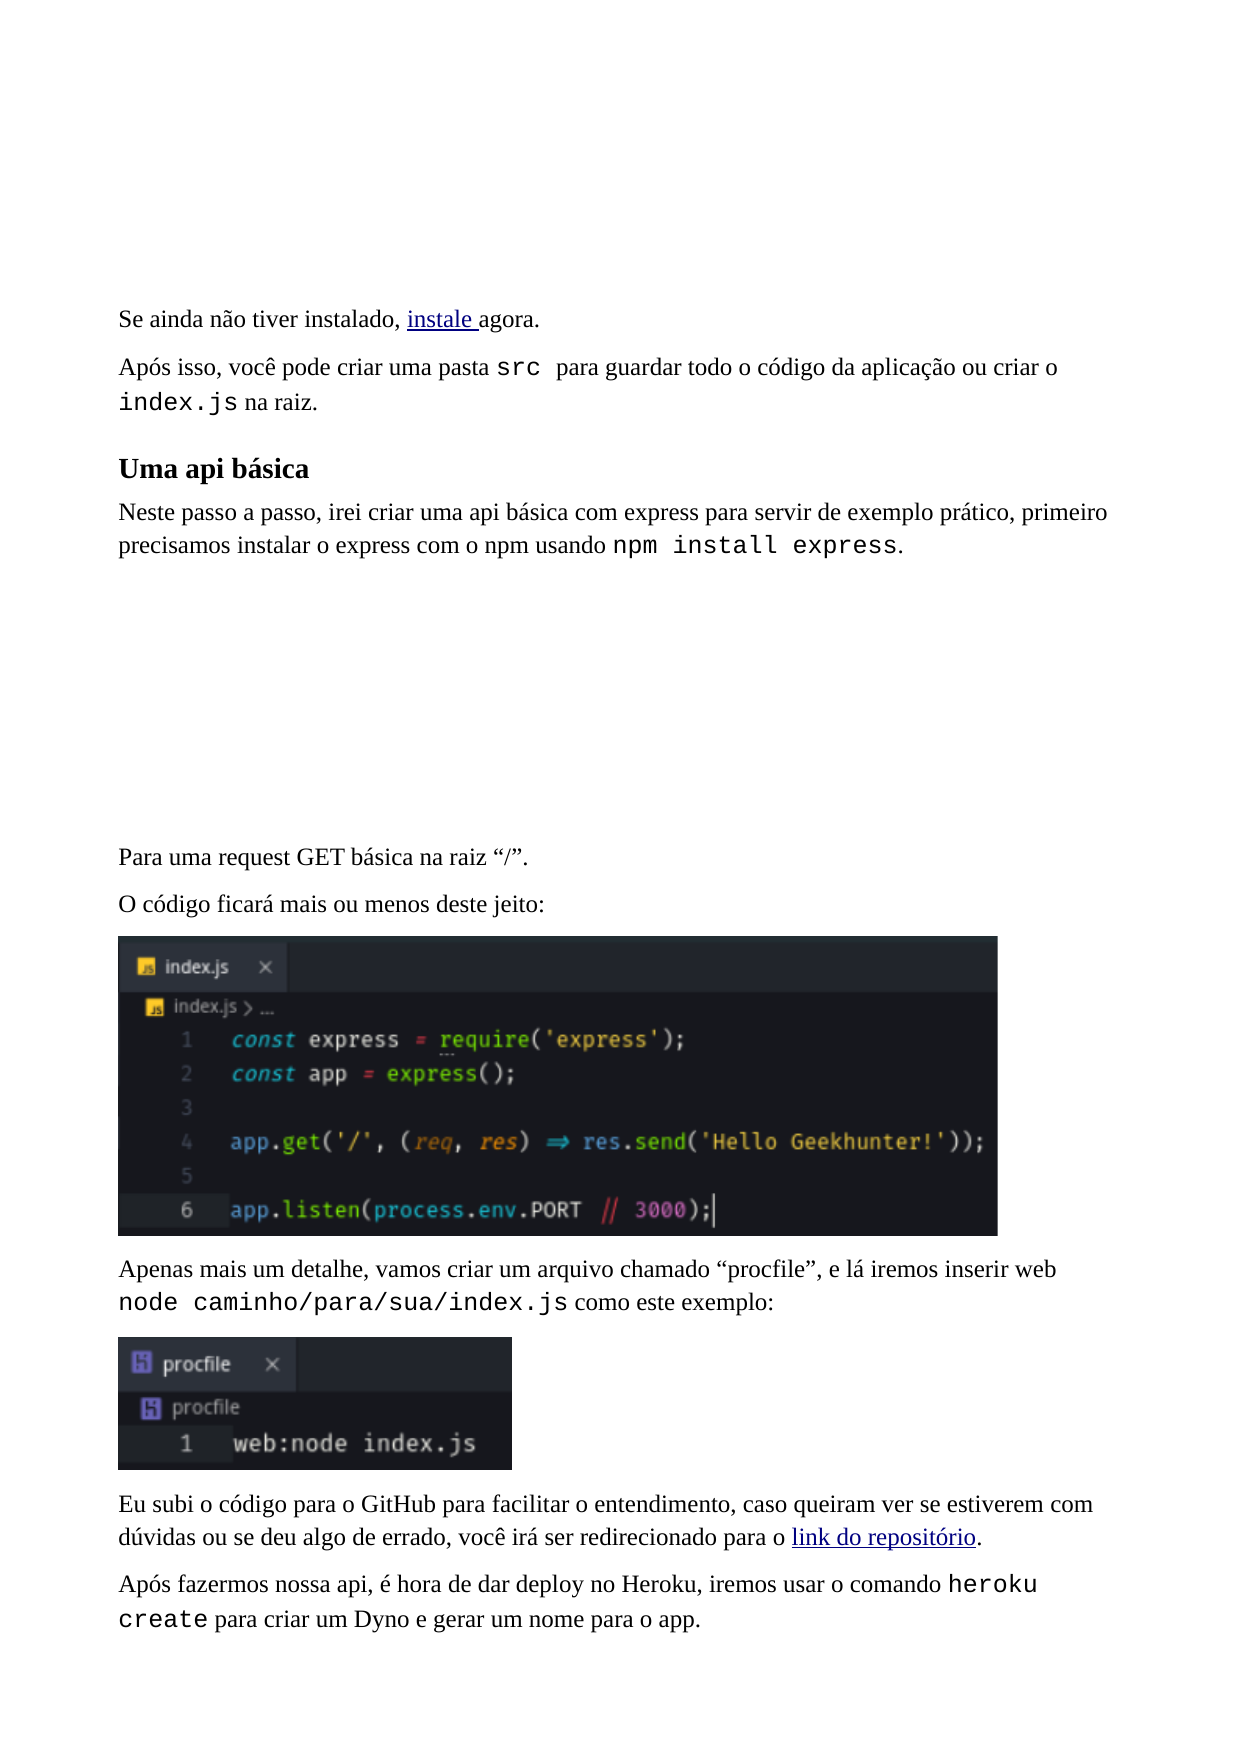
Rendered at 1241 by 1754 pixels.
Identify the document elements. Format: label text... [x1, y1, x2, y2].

text Apenas mais um detalhe, vamos criar um arquivo chamado “procfile”, e lá iremos inserir web node caminho/para/sua/index.js como este exemplo: [118, 1254, 1122, 1318]
text Neste passo a passo, irei criar uma api básica com express para servir de exemplo prático, primeiro precisamos instalar o express com o npm usando npm install express. [118, 497, 1122, 561]
text Se ainda não tiver instalado, instale agora. [118, 304, 1122, 333]
text Para uma request GET básica na raiz “/”. [118, 842, 1122, 870]
text Eu subi o código para o GitHub para facilitar o entendimento, caso queiram ver se estiverem com dúvidas ou se deu algo de errado, você irá ser redirecionado para o link do repositório. [118, 1489, 1122, 1551]
subtitle Uma api básica [118, 451, 1122, 485]
text Após fazermos nossa api, é hora de dar deploy no Heroku, iremos usar o comando heroku create para criar um Dyno e gerar um nome para o app. [118, 1569, 1122, 1635]
picture [118, 936, 998, 1236]
text O código ficará mais ou menos deste jeito: [118, 889, 1122, 918]
picture [118, 1337, 512, 1470]
text Após isso, você pode criar uma pasta src para guardar todo o código da aplicação ou criar o index.js na raiz. [118, 352, 1122, 418]
